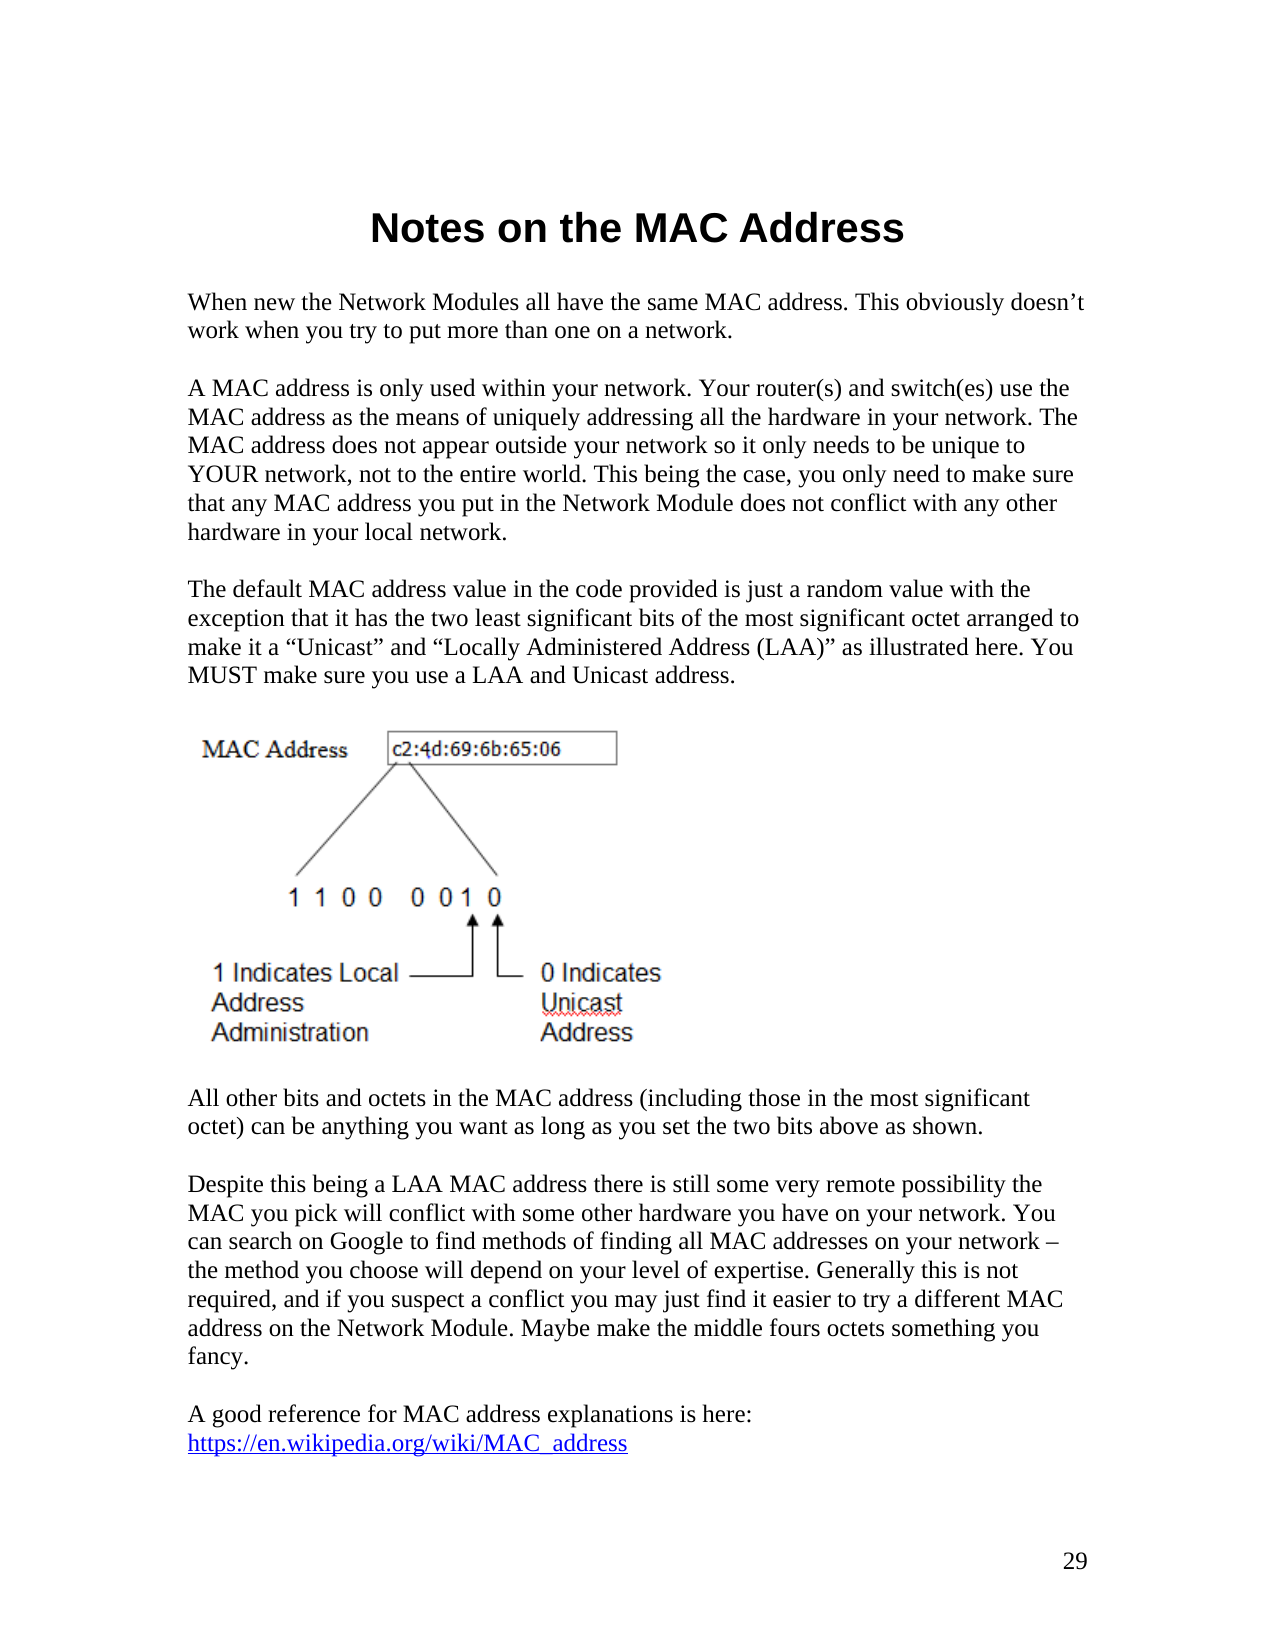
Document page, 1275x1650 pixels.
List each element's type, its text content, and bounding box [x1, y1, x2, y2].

text A MAC address is only used within your network. Your router(s) and switch(es) use the MAC address as the means of uniquely addressing all the hardware in your network. The MAC address does not appear outside your network so it only needs to be unique to YOUR network, not to the entire world. This being the case, you only need to make sure that any MAC address you put in the Network Module does not conflict with any other hardware in your local network. [187, 373, 1087, 545]
text A good reference for MAC address explanations is here: [187, 1399, 1087, 1428]
subtitle Notes on the MAC Address [187, 204, 1087, 252]
text All other bits and octets in the MAC address (including those in the most significant octet) can be anything you want as long as you set the two bits above as shown. [187, 1083, 1087, 1140]
text https://en.wikipedia.org/wiki/MAC_address [187, 1428, 1087, 1456]
text The default MAC address value in the code provided is just a random value with the exception that it has the two least significant bits of the most significant octet arranged to make it a “Unicast” and “Locally Administered Address (LAA)” as illustrated here. You MUST make sure you use a LAA and Unicast address. [187, 574, 1087, 689]
text Despite this being a LAA MAC address there is still some very remote possibility the MAC you pick will conflict with some other hardware you have on your network. You can search on Google to find methods of finding all MAC addresses on your network – the method you choose will depend on your level of expertise. Generally this is not required, and if you suspect a conflict you may just find it easier to try a different MAC address on the Network Module. Maybe make the middle fours octets something you fancy. [187, 1169, 1087, 1370]
text When new the Network Modules all have the same MAC address. This obviously doesn’t work when you try to put more than one on a network. [187, 287, 1087, 344]
picture [187, 717, 682, 1054]
